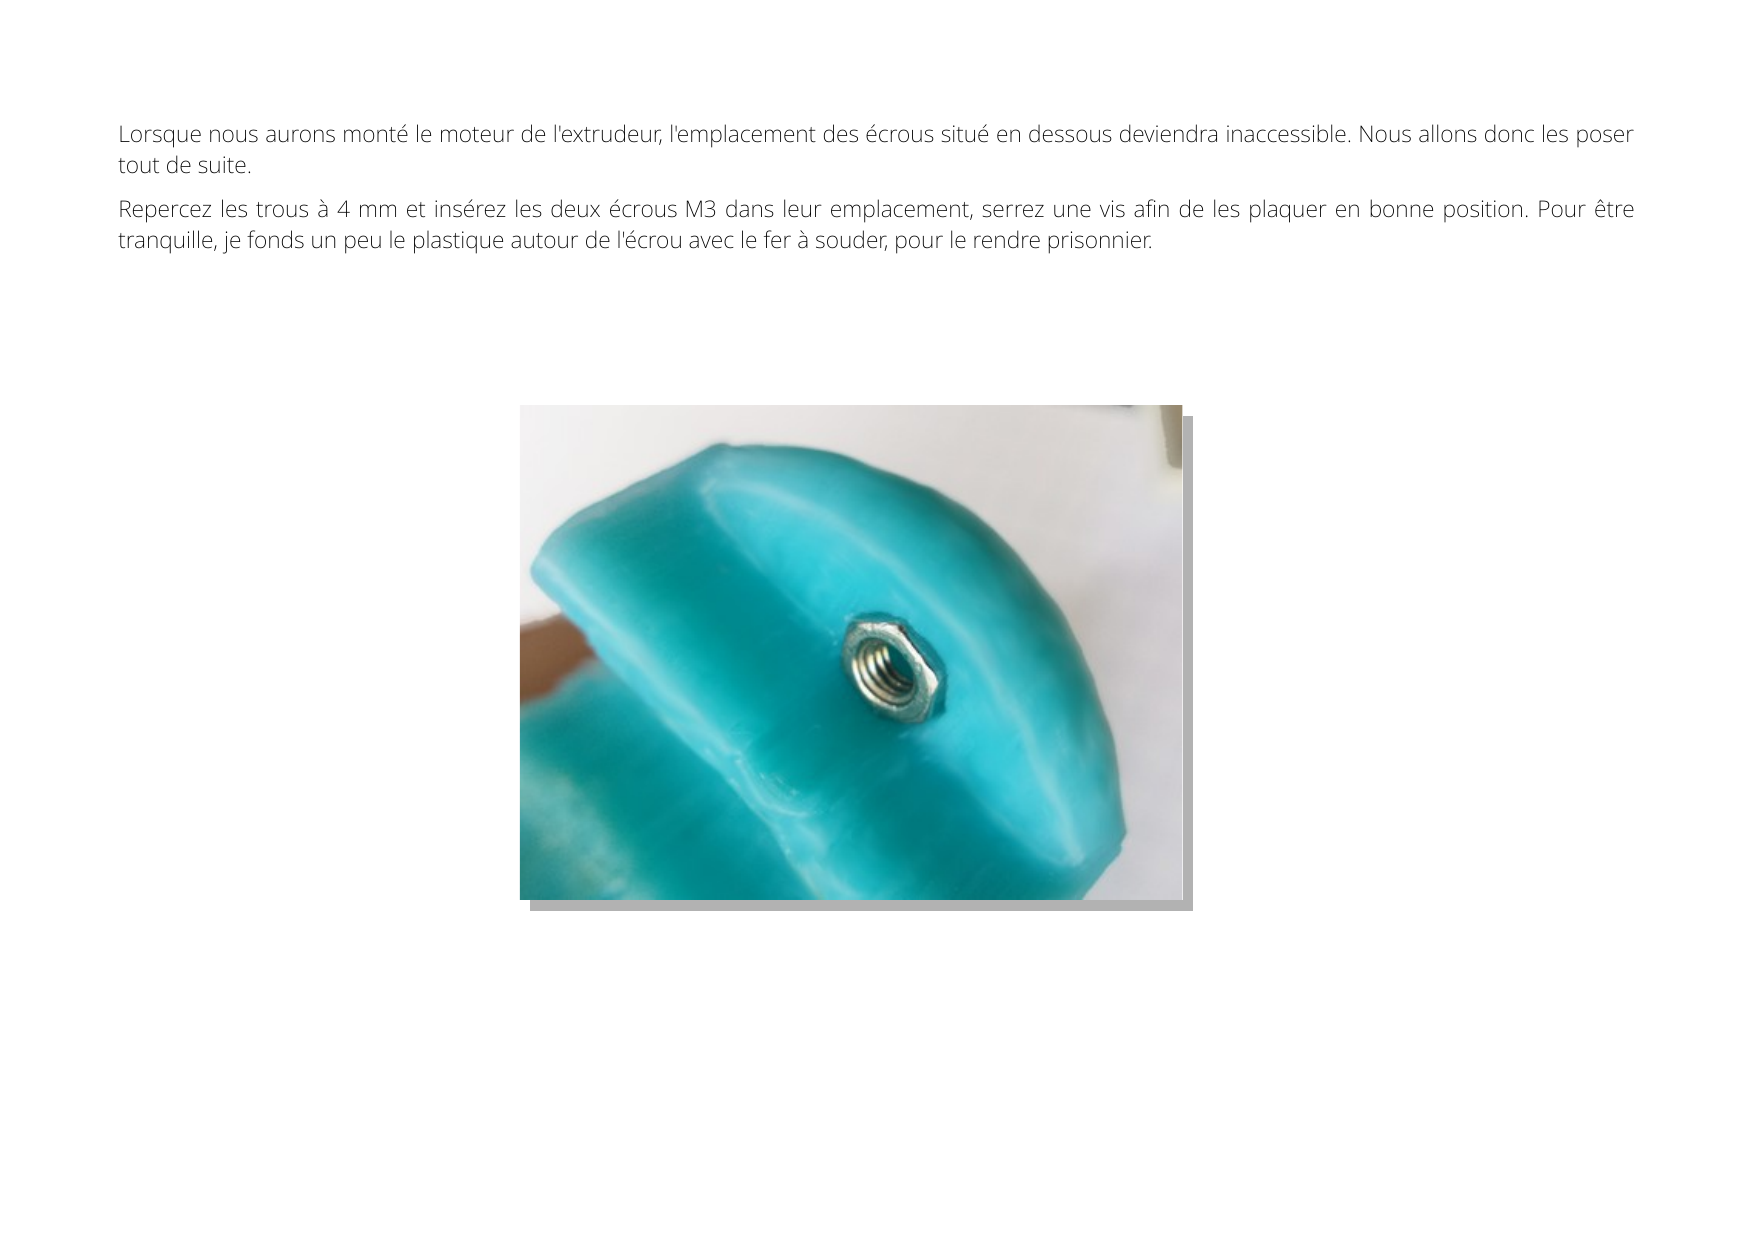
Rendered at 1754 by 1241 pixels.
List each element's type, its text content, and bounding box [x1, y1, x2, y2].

text Lorsque nous aurons monté le moteur de l'extrudeur, l'emplacement des écrous situé en dessous deviendra inaccessible. Nous allons donc les poser tout de suite. [118, 118, 1636, 181]
picture [519, 405, 1183, 900]
text Repercez les trous à 4 mm et insérez les deux écrous M3 dans leur emplacement, serrez une vis afin de les plaquer en bonne position. Pour être tranquille, je fonds un peu le plastique autour de l'écrou avec le fer à souder, pour le rendre prisonnier. [118, 193, 1636, 256]
